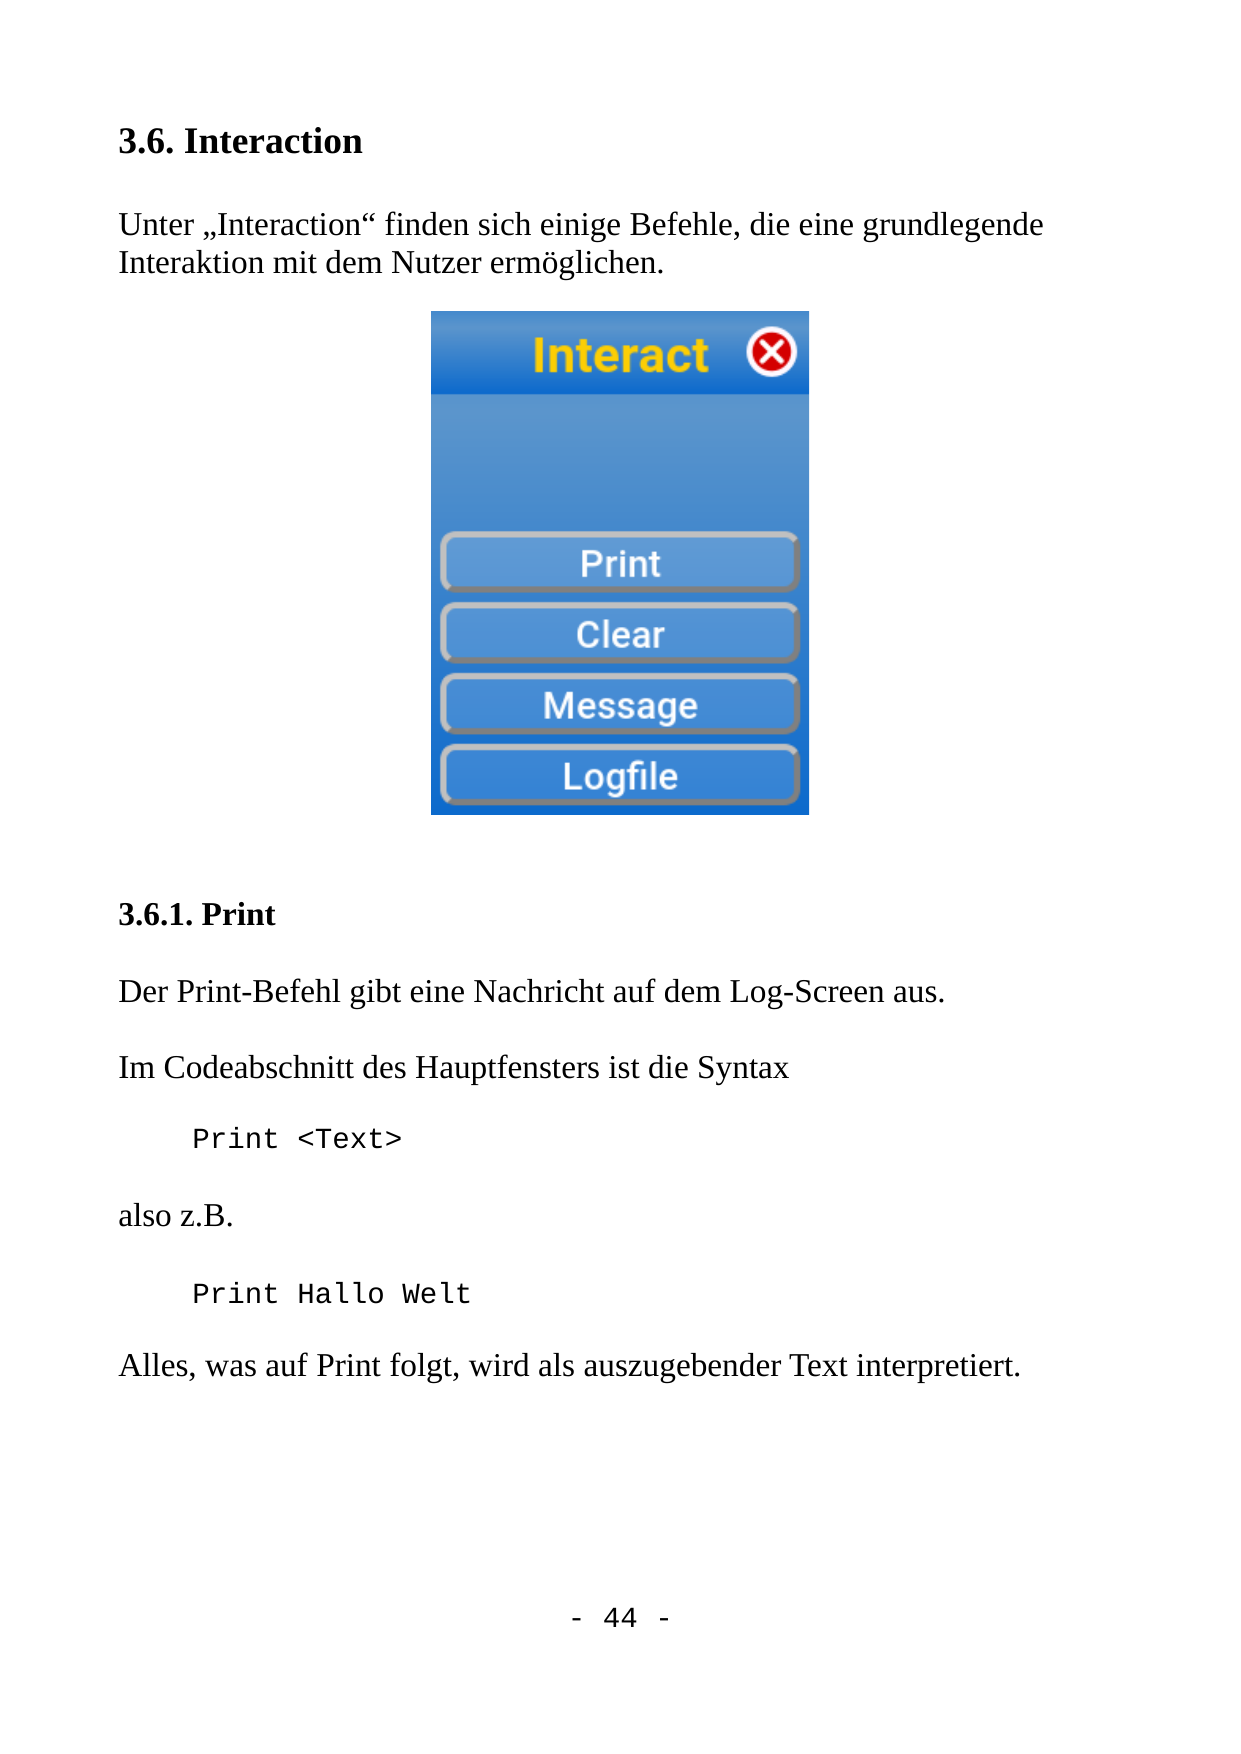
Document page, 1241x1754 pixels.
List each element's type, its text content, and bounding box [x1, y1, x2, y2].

text Im Codeabschnitt des Hauptfensters ist die Syntax [118, 1048, 1122, 1086]
text Der Print-Befehl gibt eine Nachricht auf dem Log-Screen aus. [118, 971, 1122, 1009]
text 3.6. Interaction [118, 118, 1122, 161]
text 3.6.1. Print [118, 894, 1122, 933]
text Alles, was auf Print folgt, wird als auszugebender Text interpretiert. [118, 1345, 1122, 1384]
picture [431, 311, 810, 815]
text Unter „Interaction“ finden sich einige Befehle, die eine grundlegende Interaktion mit dem Nutzer ermöglichen. [118, 204, 1122, 281]
text also z.B. [118, 1196, 1122, 1234]
text Print Hallo Welt [118, 1272, 1122, 1312]
text Print <Text> [118, 1124, 1122, 1157]
